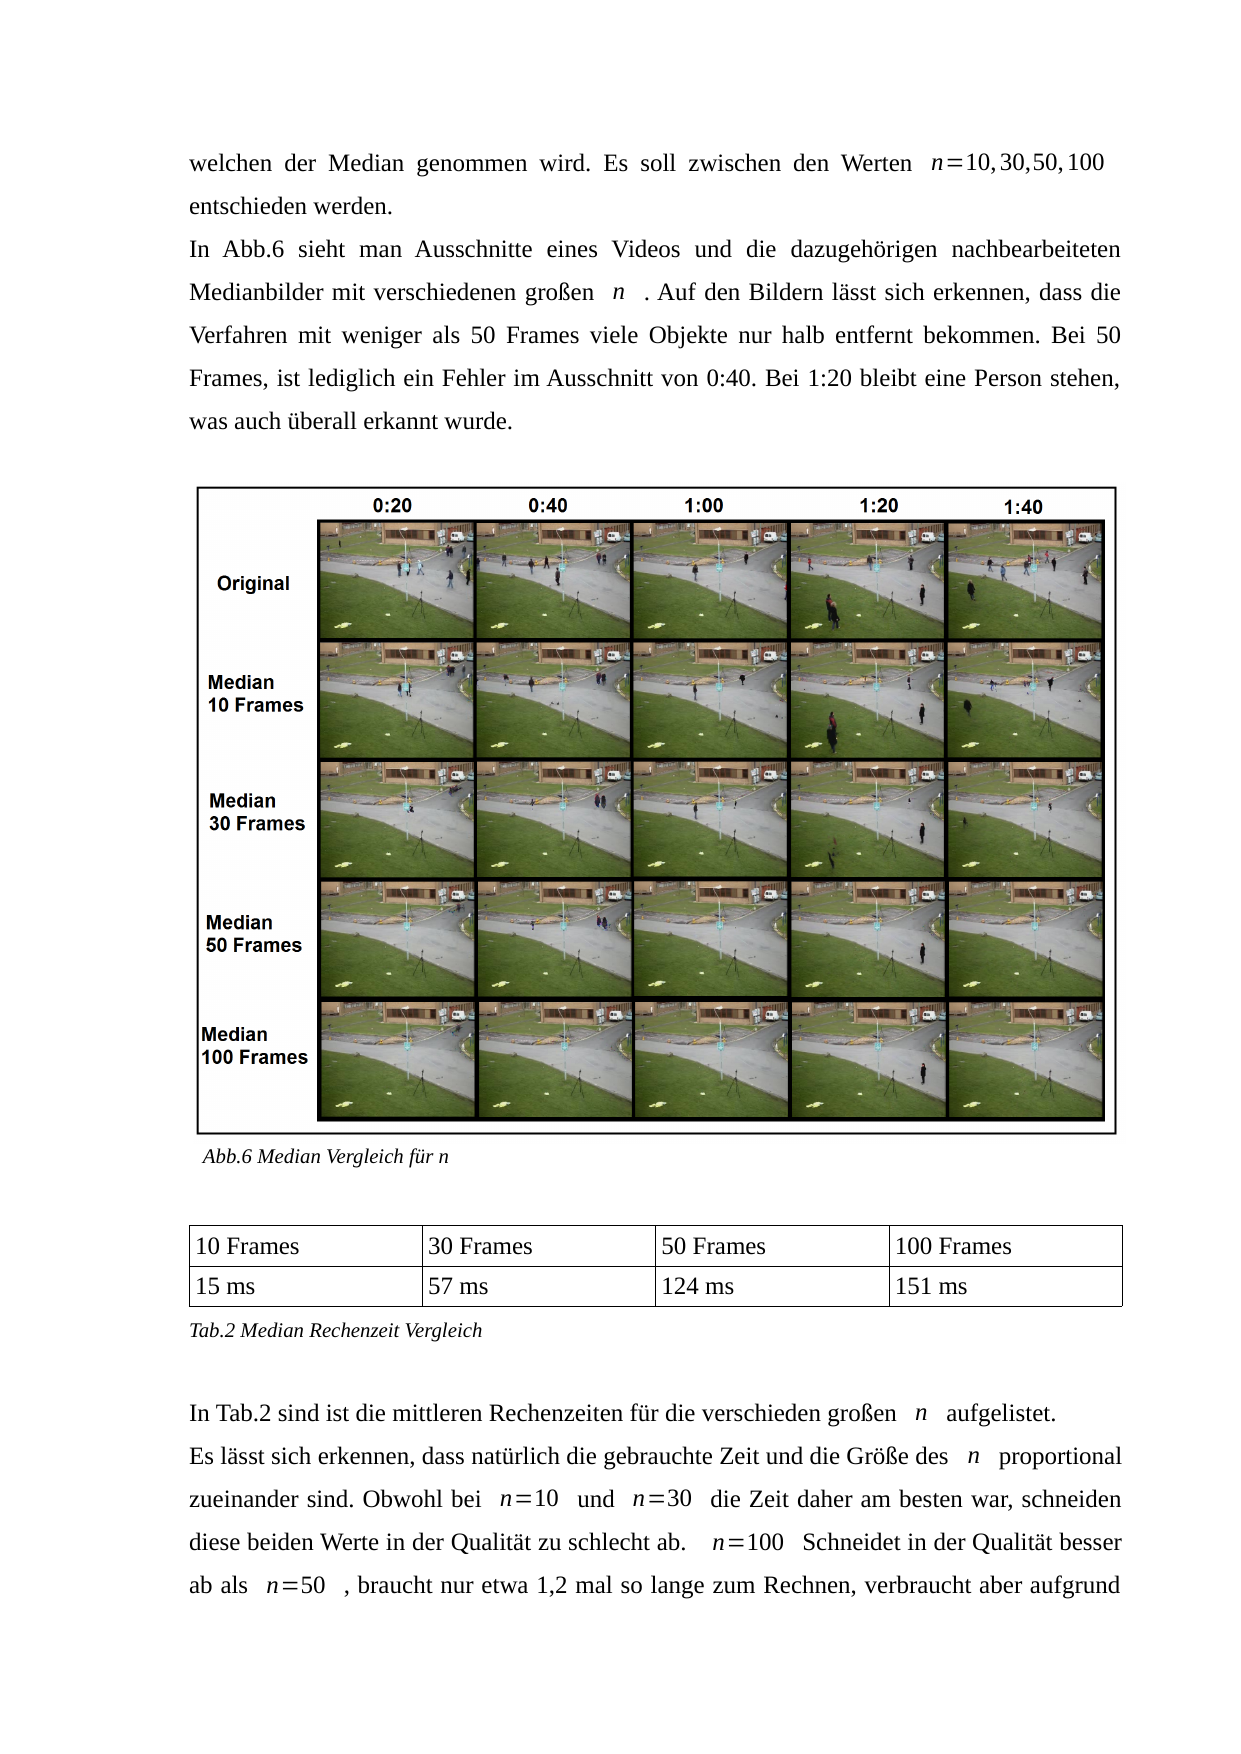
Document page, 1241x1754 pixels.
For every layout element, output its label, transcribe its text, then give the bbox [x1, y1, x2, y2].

text Tab.2 Median Rechenzeit Vergleich [189, 1318, 1122, 1342]
text In Tab.2 sind ist die mittleren Rechenzeiten für die verschieden großenaufgelistet. [189, 1398, 1122, 1427]
picture [192, 482, 1126, 1144]
table_header 30 Frames [423, 1226, 655, 1266]
table_header 100 Frames [890, 1226, 1122, 1266]
table_header 50 Frames [656, 1226, 889, 1266]
text In Abb.6 sieht man Ausschnitte eines Videos und die dazugehörigen nachbearbeiteten Medianbilder mit verschiedenen großen. Auf den Bildern lässt sich erkennen, dass die Verfahren mit weniger als 50 Frames viele Objekte nur halb entfernt bekommen. Bei 50 Frames, ist lediglich ein Fehler im Ausschnitt von 0:40. Bei 1:20 bleibt eine Person stehen, was auch überall erkannt wurde. [189, 234, 1122, 435]
table_header 10 Frames [190, 1226, 422, 1266]
table_cell 57 ms [423, 1267, 655, 1306]
text Der Wert der sich beim Median Filter verändern lässt ist die Anzahl der Frames, von welchen der Median genommen wird. Es soll zwischen den Wertenentschieden werden. [189, 148, 1122, 219]
table_cell 124 ms [656, 1267, 889, 1306]
table_cell 15 ms [190, 1267, 422, 1306]
table_cell 151 ms [890, 1267, 1122, 1306]
text Es lässt sich erkennen, dass natürlich die gebrauchte Zeit und die Größe desproportional zueinander sind. Obwohl beiunddie Zeit daher am besten war, schneiden diese beiden Werte in der Qualität zu schlecht ab. Schneidet in der Qualität besser ab als, braucht nur etwa 1,2 mal so lange zum Rechnen, verbraucht aber aufgrund der doppelten Anzahl Frames auch etwa den doppelten Speicher. Daher wird in dieser Arbeit ab sofort für den Median Filterverwendet. [189, 1441, 1122, 1599]
text Abb.6 Median Vergleich für n [193, 483, 1150, 1168]
